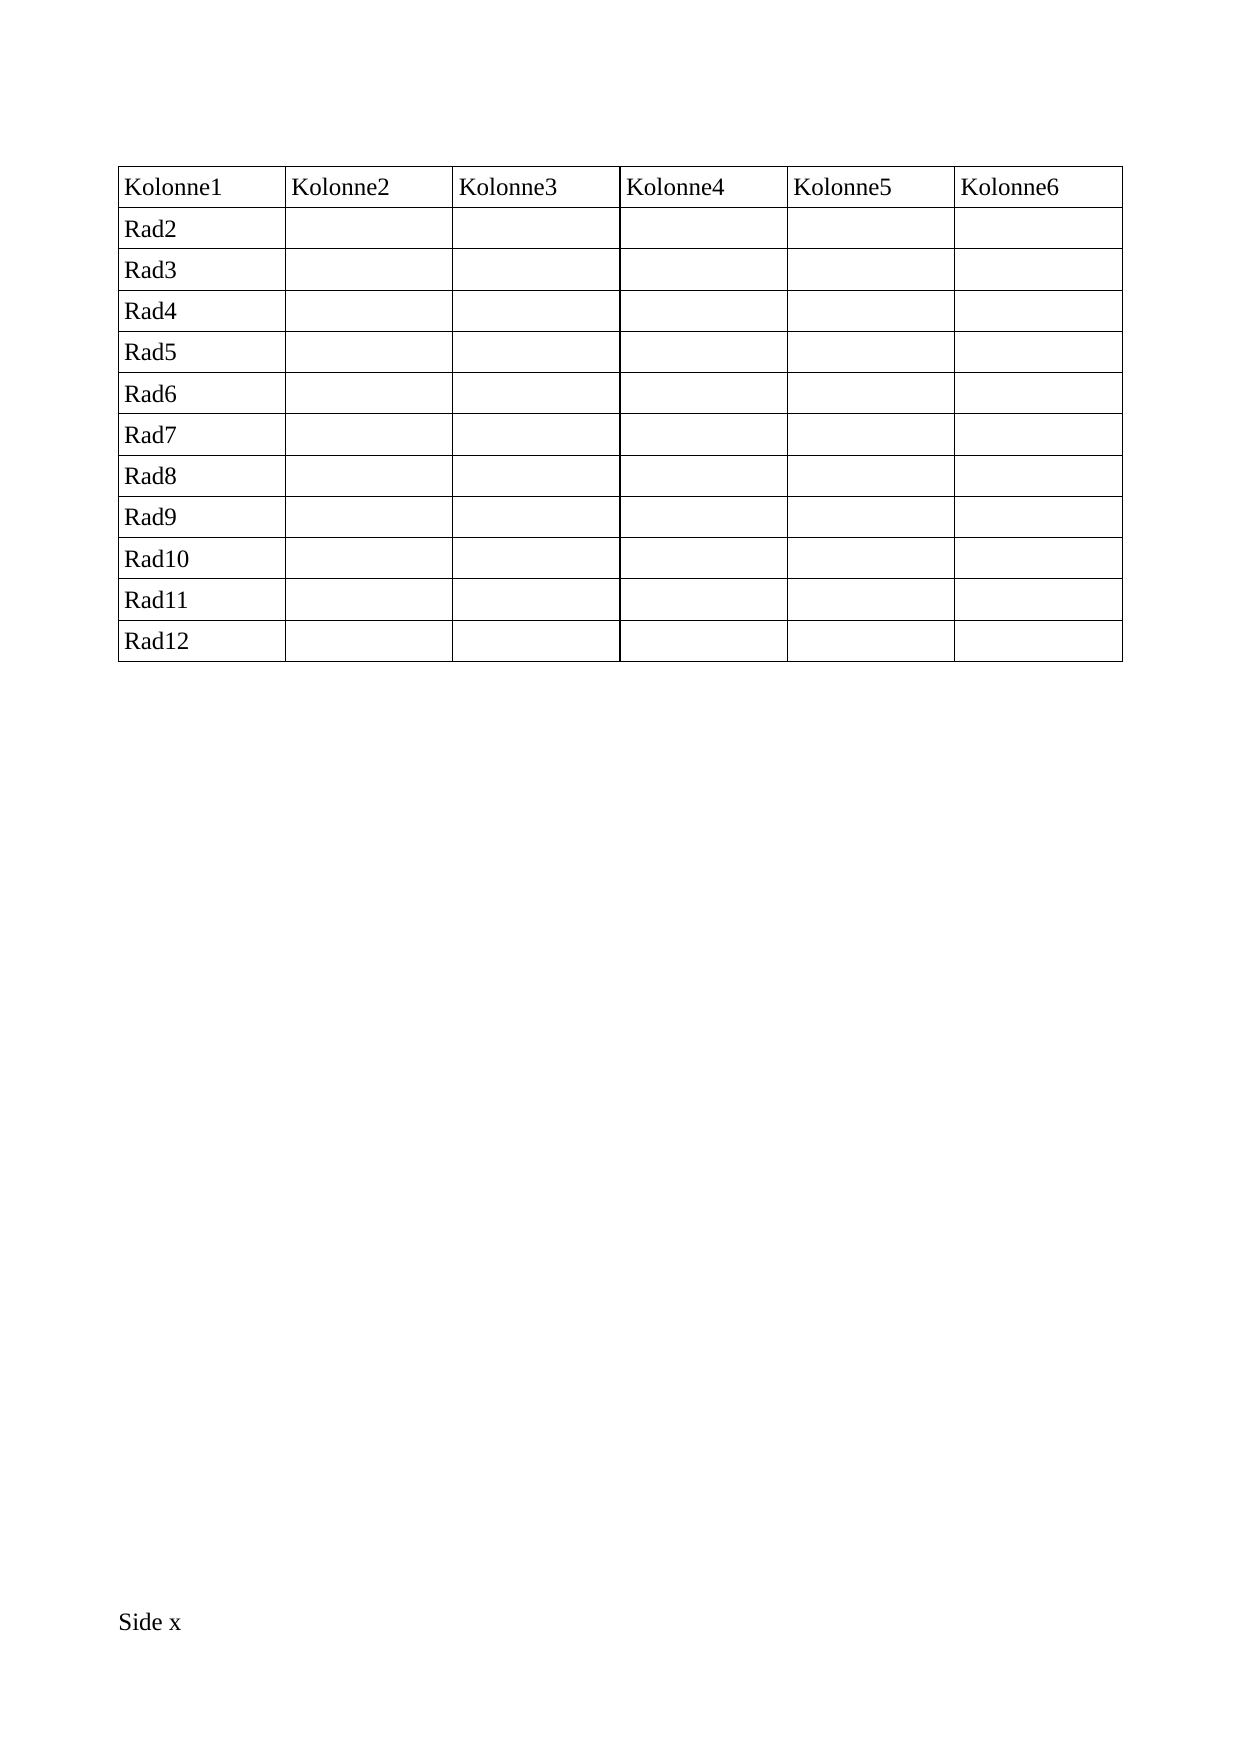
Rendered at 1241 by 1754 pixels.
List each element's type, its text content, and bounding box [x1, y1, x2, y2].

table_cell [453, 208, 619, 248]
table_cell [955, 538, 1122, 578]
table_cell [621, 579, 787, 619]
table_header Kolonne4 [621, 167, 787, 207]
table_cell [286, 414, 452, 454]
table_header Kolonne6 [955, 167, 1122, 207]
table_cell [788, 291, 954, 331]
table_cell [621, 621, 787, 661]
table_cell [621, 497, 787, 537]
table_cell [286, 538, 452, 578]
table_cell [788, 579, 954, 619]
table_cell [955, 332, 1122, 372]
table_cell [788, 208, 954, 248]
table_cell Rad12 [119, 621, 285, 661]
table_cell [955, 579, 1122, 619]
table_cell [621, 456, 787, 496]
table_cell [621, 208, 787, 248]
table_header Kolonne2 [286, 167, 452, 207]
table_cell [621, 414, 787, 454]
table_cell [621, 291, 787, 331]
table_cell Rad4 [119, 291, 285, 331]
table_cell [286, 291, 452, 331]
table_cell [955, 291, 1122, 331]
table_cell [453, 538, 619, 578]
table_cell [286, 621, 452, 661]
table_cell Rad10 [119, 538, 285, 578]
table_cell [453, 621, 619, 661]
table_cell Rad3 [119, 249, 285, 289]
table_cell [955, 414, 1122, 454]
table_cell [286, 373, 452, 413]
table_cell [453, 332, 619, 372]
table_cell [955, 208, 1122, 248]
table_cell Rad6 [119, 373, 285, 413]
table_cell [955, 373, 1122, 413]
table_header Kolonne5 [788, 167, 954, 207]
table_cell [453, 414, 619, 454]
table_cell [955, 456, 1122, 496]
table_cell [286, 332, 452, 372]
table_cell [453, 249, 619, 289]
table_cell [788, 538, 954, 578]
table_cell [286, 579, 452, 619]
table_header Kolonne3 [453, 167, 619, 207]
table_header Kolonne1 [119, 167, 285, 207]
table_cell [955, 497, 1122, 537]
table_cell [788, 414, 954, 454]
table_cell Rad9 [119, 497, 285, 537]
table_cell [621, 249, 787, 289]
table_cell Rad2 [119, 208, 285, 248]
table_cell Rad7 [119, 414, 285, 454]
table_cell [286, 497, 452, 537]
table_cell [788, 373, 954, 413]
table_cell [788, 332, 954, 372]
table_cell [788, 249, 954, 289]
table_cell [621, 332, 787, 372]
table_cell [286, 208, 452, 248]
table_cell Rad8 [119, 456, 285, 496]
table_cell Rad11 [119, 579, 285, 619]
table_cell [621, 538, 787, 578]
table_cell [286, 456, 452, 496]
table_cell [788, 621, 954, 661]
table_cell [955, 621, 1122, 661]
table_cell Rad5 [119, 332, 285, 372]
table_cell [788, 497, 954, 537]
table_cell [955, 249, 1122, 289]
table_cell [788, 456, 954, 496]
table_cell [453, 291, 619, 331]
table_cell [453, 579, 619, 619]
table_cell [621, 373, 787, 413]
table_cell [453, 497, 619, 537]
table_cell [286, 249, 452, 289]
table_cell [453, 373, 619, 413]
table_cell [453, 456, 619, 496]
